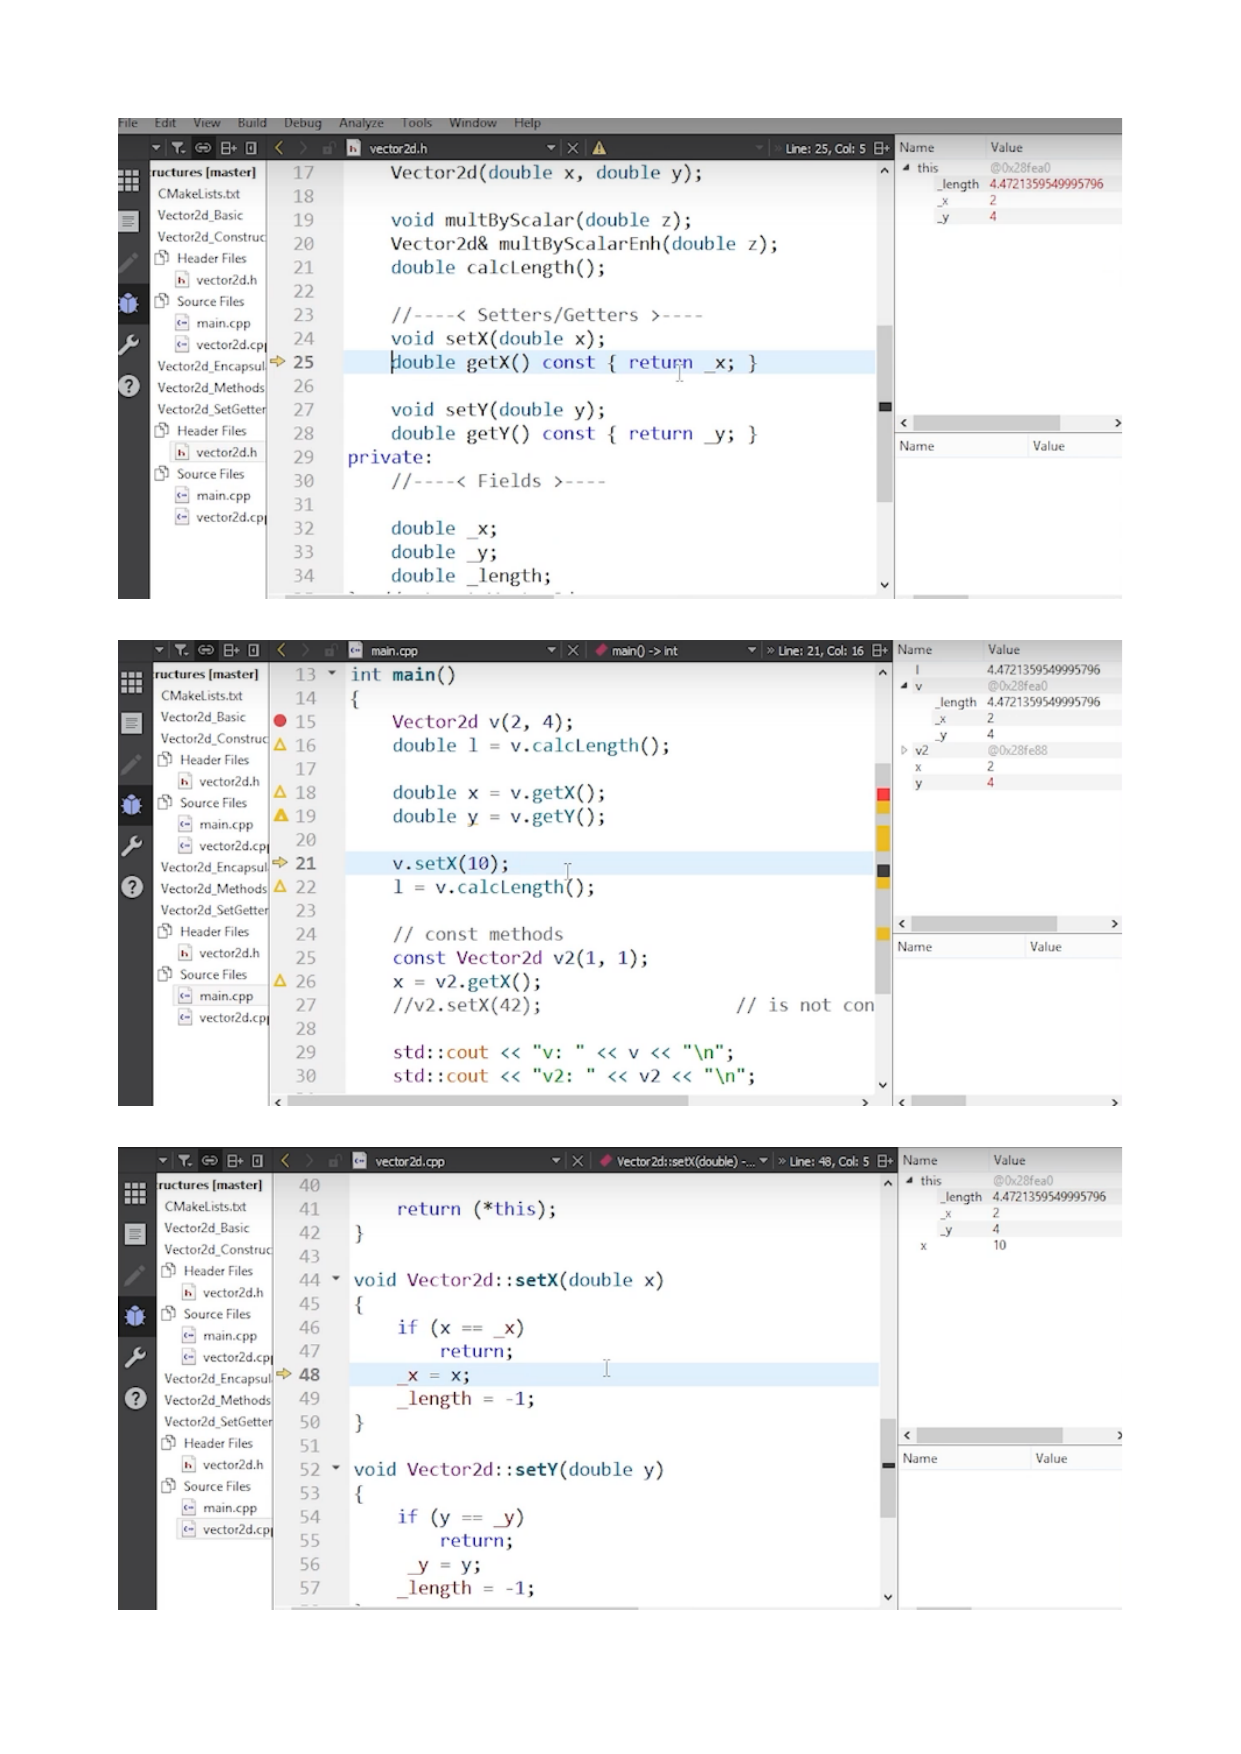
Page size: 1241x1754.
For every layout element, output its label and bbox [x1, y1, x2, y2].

picture [118, 640, 1123, 1106]
picture [118, 118, 1123, 599]
picture [118, 1147, 1123, 1610]
